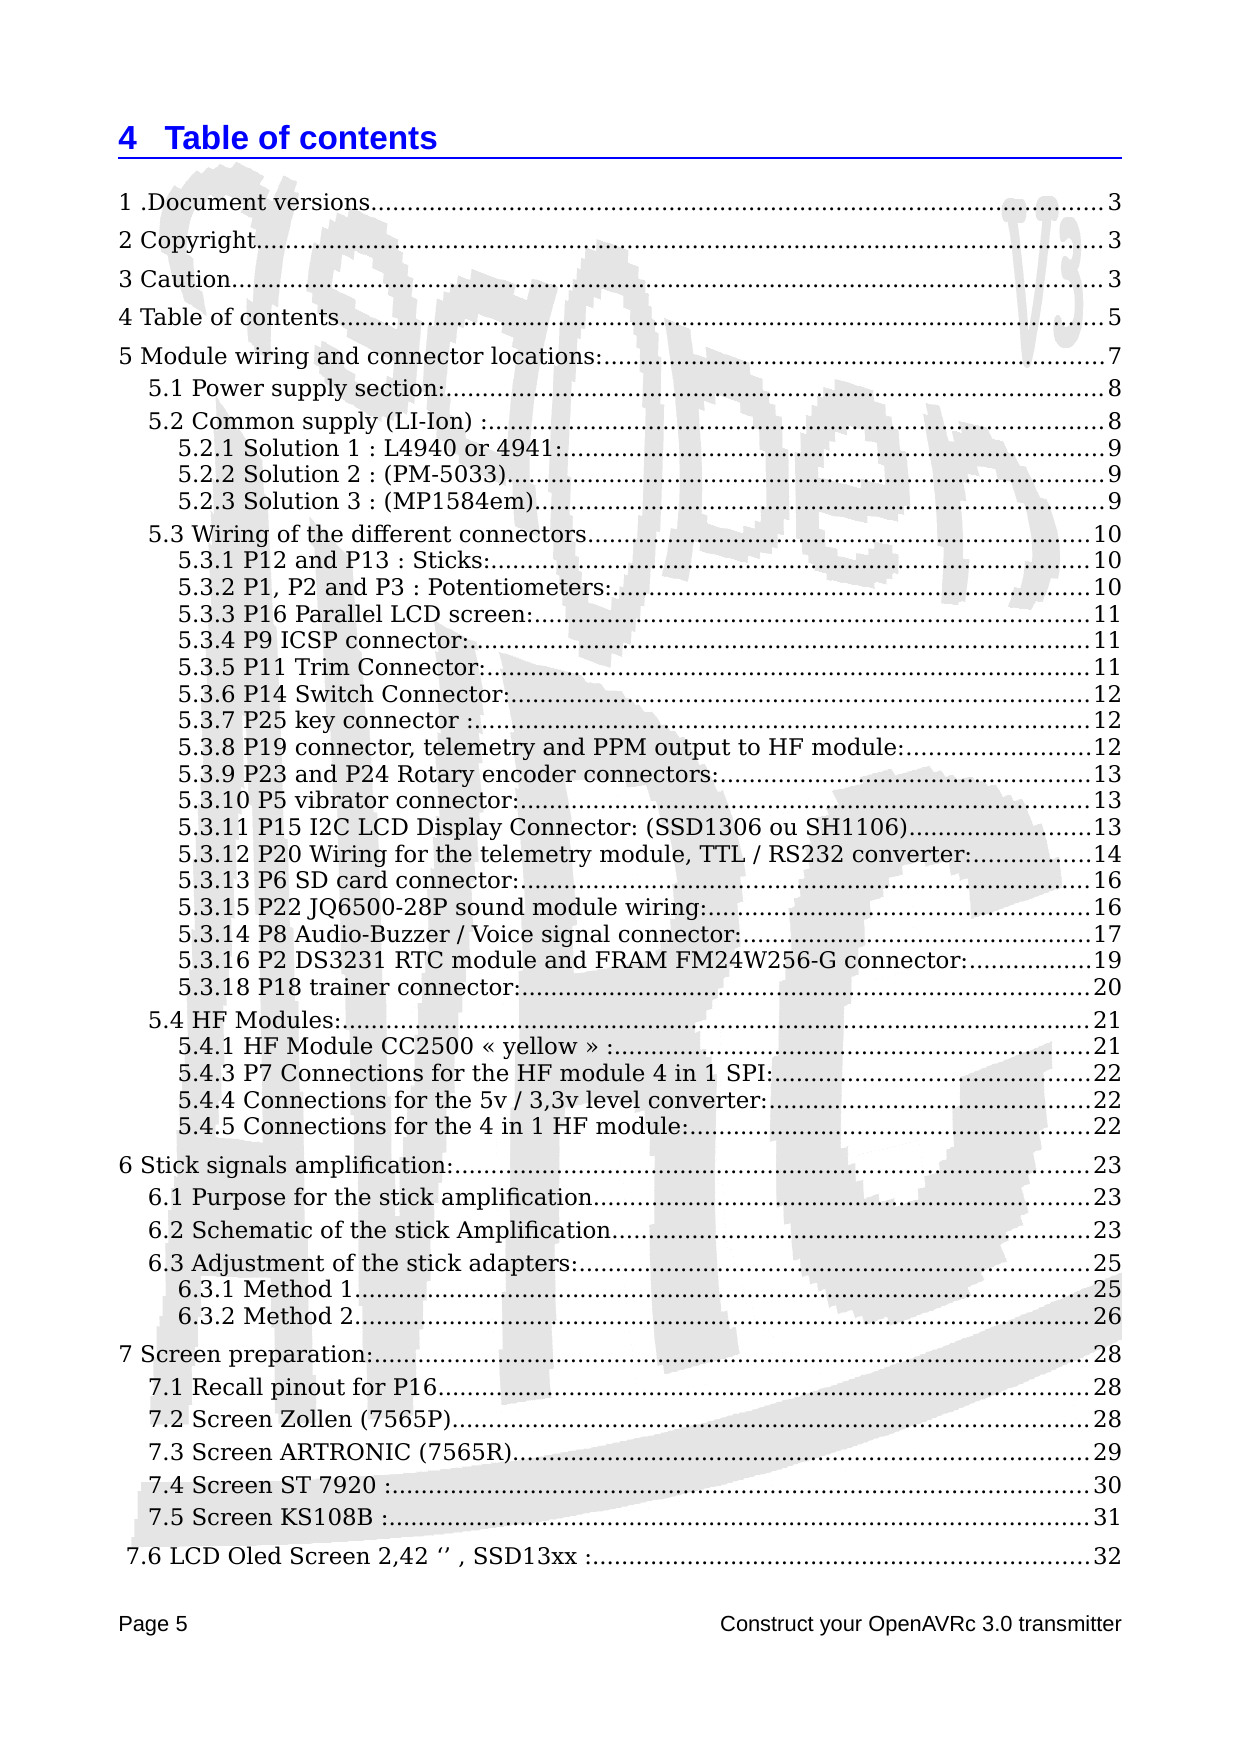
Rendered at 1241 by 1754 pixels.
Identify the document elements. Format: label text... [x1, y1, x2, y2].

text 5.3.15 P22 JQ6500-28P sound module wiring: 16 [177, 894, 1122, 921]
text 5.4 HF Modules: 21 [148, 1007, 1122, 1033]
text 7.3 Screen ARTRONIC (7565R) 29 [148, 1439, 1122, 1466]
subtitle 4 Table of contents [118, 118, 1122, 157]
text 5.3.18 P18 trainer connector: 20 [177, 974, 1122, 1001]
text 5.2 Common supply (LI-Ion) : 8 [148, 408, 1122, 435]
text 5.3.10 P5 vibrator connector: 13 [177, 787, 1122, 814]
text 5.3.13 P6 SD card connector: 16 [177, 867, 1122, 894]
text 5.3.7 P25 key connector : 12 [177, 707, 1122, 734]
text 5.2.2 Solution 2 : (PM-5033) 9 [177, 462, 1122, 488]
text 7.5 Screen KS108B : 31 [148, 1504, 1122, 1531]
text 6.3.1 Method 1 25 [177, 1276, 1122, 1303]
text 5.3.12 P20 Wiring for the telemetry module, TTL / RS232 converter: 14 [177, 841, 1122, 867]
text 3 Caution 3 [118, 266, 1122, 293]
text 5 Module wiring and connector locations: 7 [118, 343, 1122, 370]
text 5.3.2 P1, P2 and P3 : Potentiometers: 10 [177, 574, 1122, 601]
text 5.3.14 P8 Audio-Buzzer / Voice signal connector: 17 [177, 921, 1122, 947]
text 5.1 Power supply section: 8 [148, 376, 1122, 402]
text 6.1 Purpose for the stick amplification 23 [148, 1184, 1122, 1211]
text 5.3.1 P12 and P13 : Sticks: 10 [177, 547, 1122, 574]
text 6.2 Schematic of the stick Amplification 23 [148, 1217, 1122, 1244]
text 7 Screen preparation: 28 [118, 1341, 1122, 1368]
text 5.3.16 P2 DS3231 RTC module and FRAM FM24W256-G connector: 19 [177, 947, 1122, 974]
text 1 .Document versions 3 [118, 189, 1122, 216]
text 7.6 LCD Oled Screen 2,42 ‘’ , SSD13xx : 32 [118, 1543, 1122, 1569]
text 5.2.3 Solution 3 : (MP1584em) 9 [177, 488, 1122, 515]
text 4 Table of contents 5 [118, 304, 1122, 331]
text 5.3 Wiring of the different connectors 10 [148, 521, 1122, 547]
text 5.3.8 P19 connector, telemetry and PPM output to HF module: 12 [177, 734, 1122, 761]
text 5.3.3 P16 Parallel LCD screen: 11 [177, 601, 1122, 627]
text 6 Stick signals amplification: 23 [118, 1152, 1122, 1178]
text 5.4.4 Connections for the 5v / 3,3v level converter: 22 [177, 1087, 1122, 1113]
text 7.4 Screen ST 7920 : 30 [148, 1472, 1122, 1498]
text 5.2.1 Solution 1 : L4940 or 4941: 9 [177, 435, 1122, 462]
text 7.2 Screen Zollen (7565P) 28 [148, 1407, 1122, 1433]
text 7.1 Recall pinout for P16 28 [148, 1374, 1122, 1401]
text 5.4.1 HF Module CC2500 « yellow » : 21 [177, 1033, 1122, 1060]
text 5.4.3 P7 Connections for the HF module 4 in 1 SPI: 22 [177, 1060, 1122, 1087]
text 5.3.9 P23 and P24 Rotary encoder connectors: 13 [177, 761, 1122, 787]
text 6.3.2 Method 2 26 [177, 1303, 1122, 1330]
text 6.3 Adjustment of the stick adapters: 25 [148, 1250, 1122, 1276]
text 5.3.4 P9 ICSP connector: 11 [177, 627, 1122, 654]
text 5.3.6 P14 Switch Connector: 12 [177, 681, 1122, 707]
text 5.3.11 P15 I2C LCD Display Connector: (SSD1306 ou SH1106) 13 [177, 814, 1122, 841]
text 2 Copyright 3 [118, 228, 1122, 254]
text 5.3.5 P11 Trim Connector: 11 [177, 654, 1122, 681]
text 5.4.5 Connections for the 4 in 1 HF module: 22 [177, 1113, 1122, 1140]
